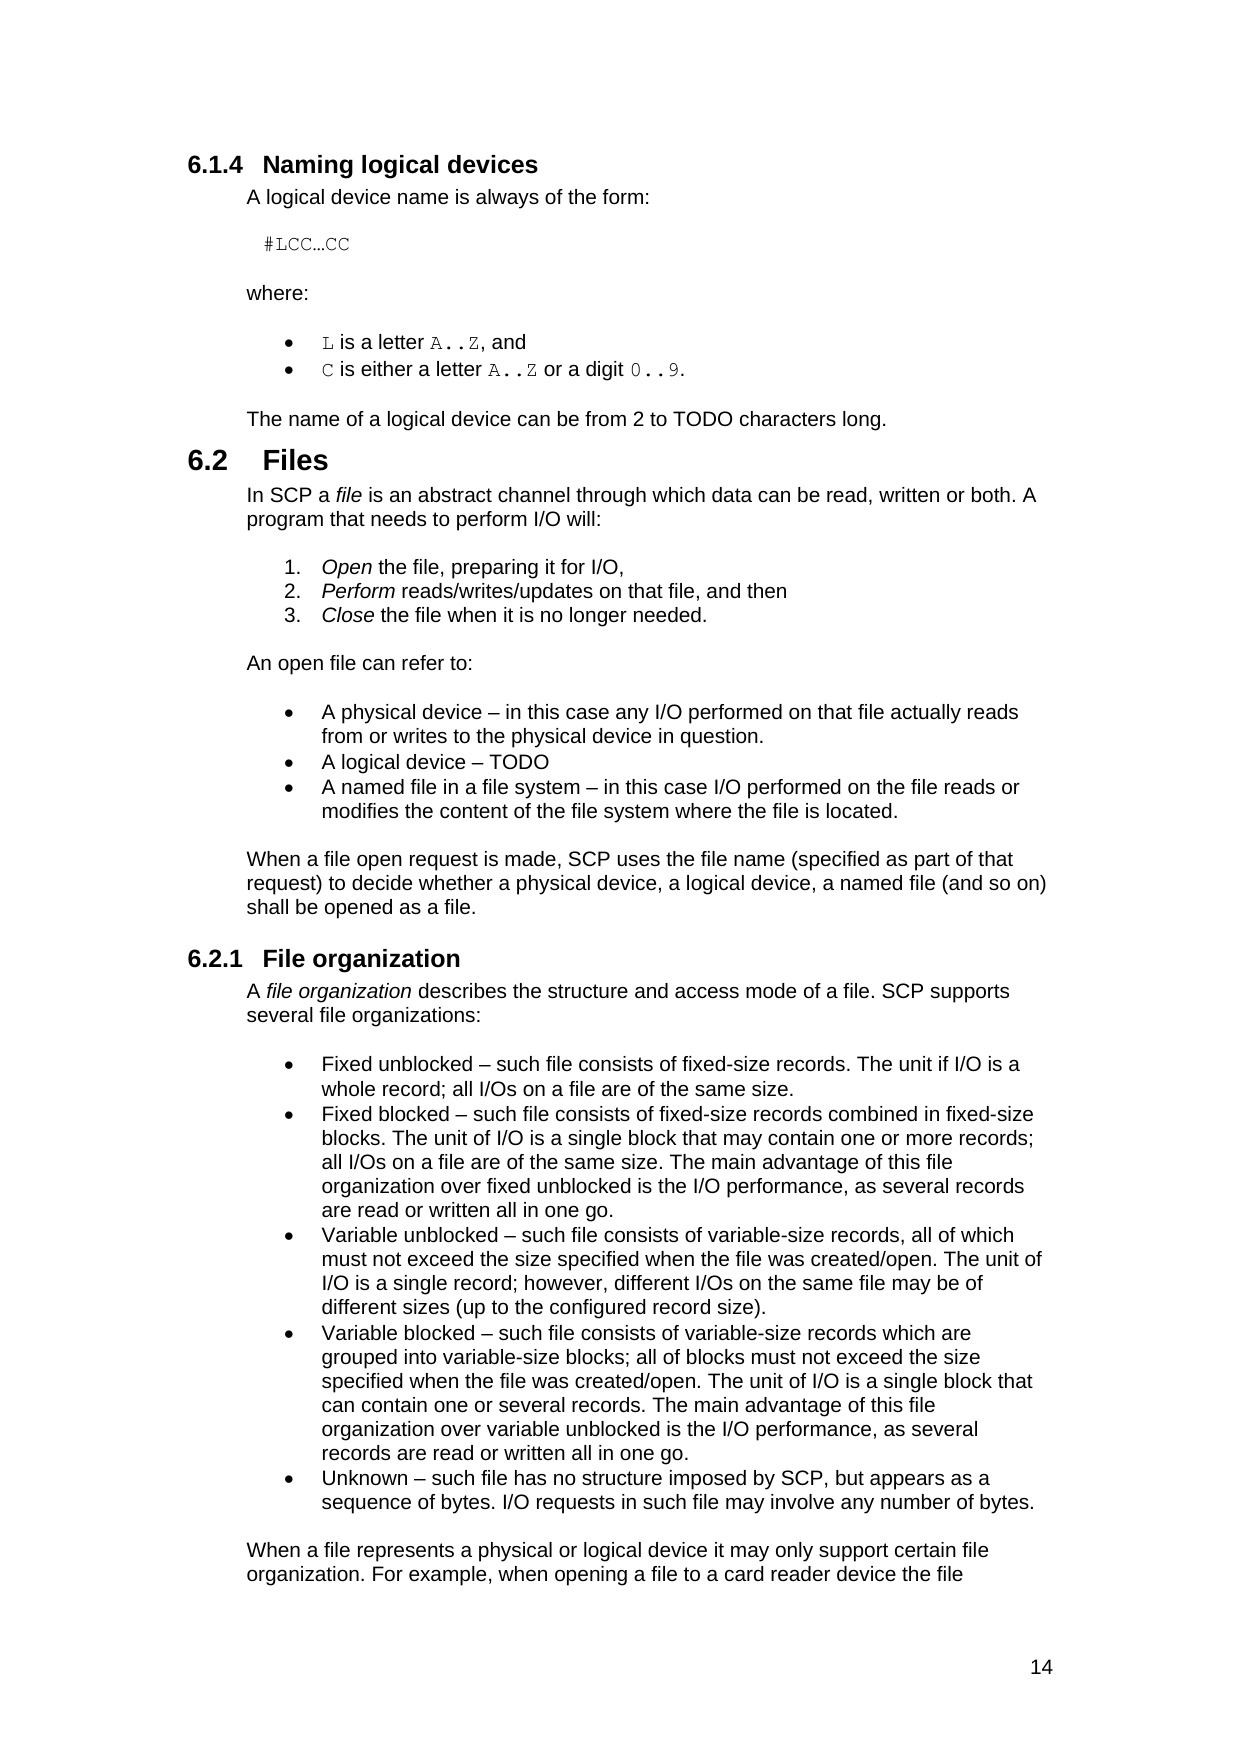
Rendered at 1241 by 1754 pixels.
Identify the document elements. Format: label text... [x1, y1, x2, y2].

list Variable blocked – such file consists of variable-size records which are grouped into variable-size blocks; all of blocks must not exceed the size specified when the file was created/open. The unit of I/O is a single block that can contain one or several records. The main advantage of this file organization over variable unblocked is the I/O performance, as several records are read or written all in one go. [284, 1319, 1053, 1464]
text The name of a logical device can be from 2 to TODO characters long. [246, 407, 1053, 431]
text When a file open request is made, SCP uses the file name (specified as part of that request) to decide whether a physical device, a logical device, a named file (and so on) shall be opened as a file. [246, 847, 1053, 919]
list Perform reads/writes/updates on that file, and then [284, 579, 1053, 603]
text An open file can refer to: [246, 651, 1053, 675]
list L is a letter A..Z, and [284, 328, 1053, 356]
text #LCC…CC [262, 233, 1053, 257]
list Unknown – such file has no structure imposed by SCP, but appears as a sequence of bytes. I/O requests in such file may involve any number of bytes. [284, 1464, 1053, 1514]
list A logical device – TODO [284, 748, 1053, 774]
subtitle Files [187, 443, 1053, 477]
text A logical device name is always of the form: [246, 185, 1053, 209]
text where: [246, 281, 1053, 304]
list Fixed unblocked – such file consists of fixed-size records. The unit if I/O is a whole record; all I/Os on a file are of the same size. [284, 1051, 1053, 1100]
subtitle Naming logical devices [187, 150, 1053, 179]
list Variable unblocked – such file consists of variable-size records, all of which must not exceed the size specified when the file was created/open. The unit of I/O is a single record; however, different I/Os on the same file may be of different sizes (up to the configured record size). [284, 1222, 1053, 1319]
list A physical device – in this case any I/O performed on that file actually reads from or writes to the physical device in question. [284, 699, 1053, 748]
list Close the file when it is no longer needed. [284, 603, 1053, 627]
list C is either a letter A..Z or a digit 0..9. [284, 356, 1053, 383]
text A file organization describes the structure and access mode of a file. SCP supports several file organizations: [246, 979, 1053, 1027]
text In SCP a file is an abstract channel through which data can be read, written or both. A program that needs to perform I/O will: [246, 483, 1053, 531]
subtitle File organization [187, 944, 1053, 973]
list Open the file, preparing it for I/O, [284, 555, 1053, 579]
list Fixed blocked – such file consists of fixed-size records combined in fixed-size blocks. The unit of I/O is a single block that may contain one or more records; all I/Os on a file are of the same size. The main advantage of this file organization over fixed unblocked is the I/O performance, as several records are read or written all in one go. [284, 1100, 1053, 1222]
list A named file in a file system – in this case I/O performed on the file reads or modifies the content of the file system where the file is located. [284, 774, 1053, 823]
text When a file represents a physical or logical device it may only support certain file organization. For example, when opening a file to a card reader device the file [246, 1538, 1053, 1586]
